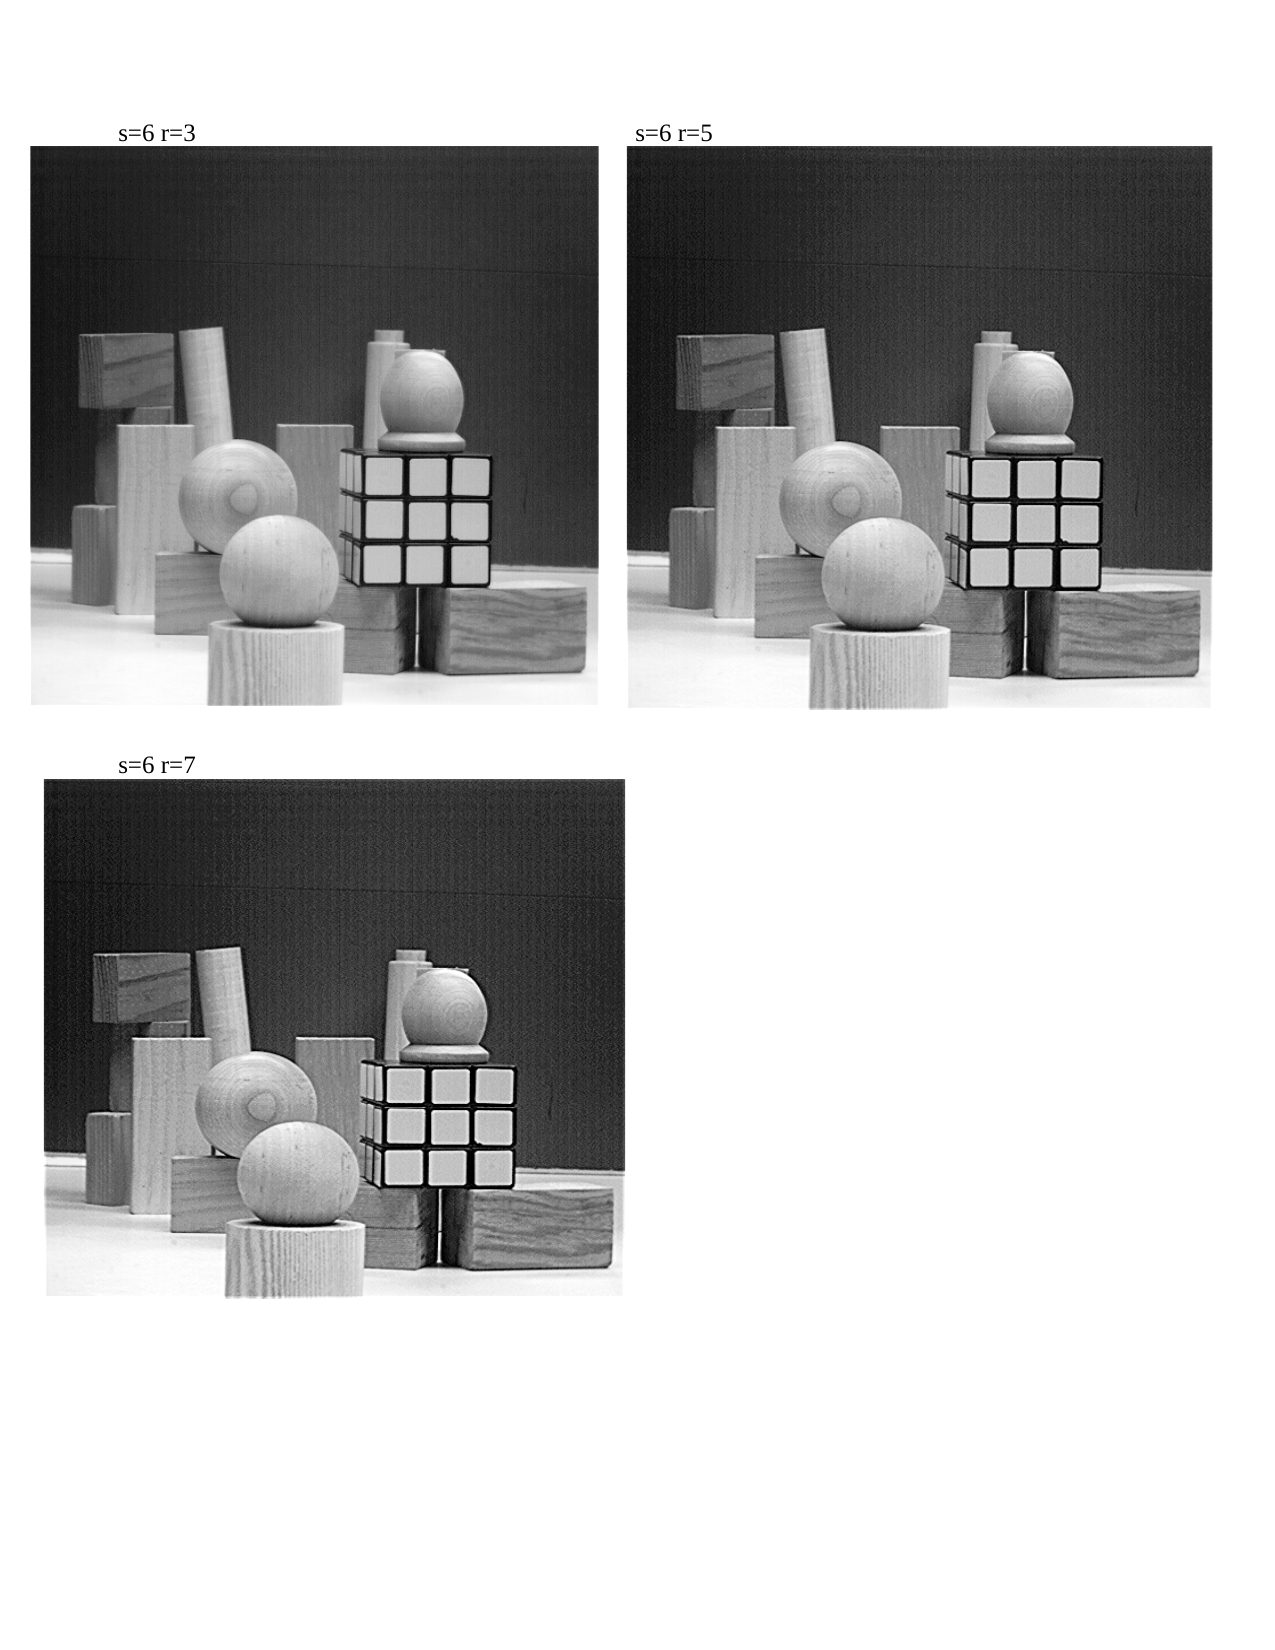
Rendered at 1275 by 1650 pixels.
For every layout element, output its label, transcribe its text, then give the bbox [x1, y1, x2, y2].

picture [30, 146, 599, 706]
picture [626, 146, 1213, 710]
text s=6 r=3 s=6 r=5 [118, 118, 1157, 147]
picture [43, 779, 626, 1299]
text s=6 r=7 [118, 751, 1157, 779]
